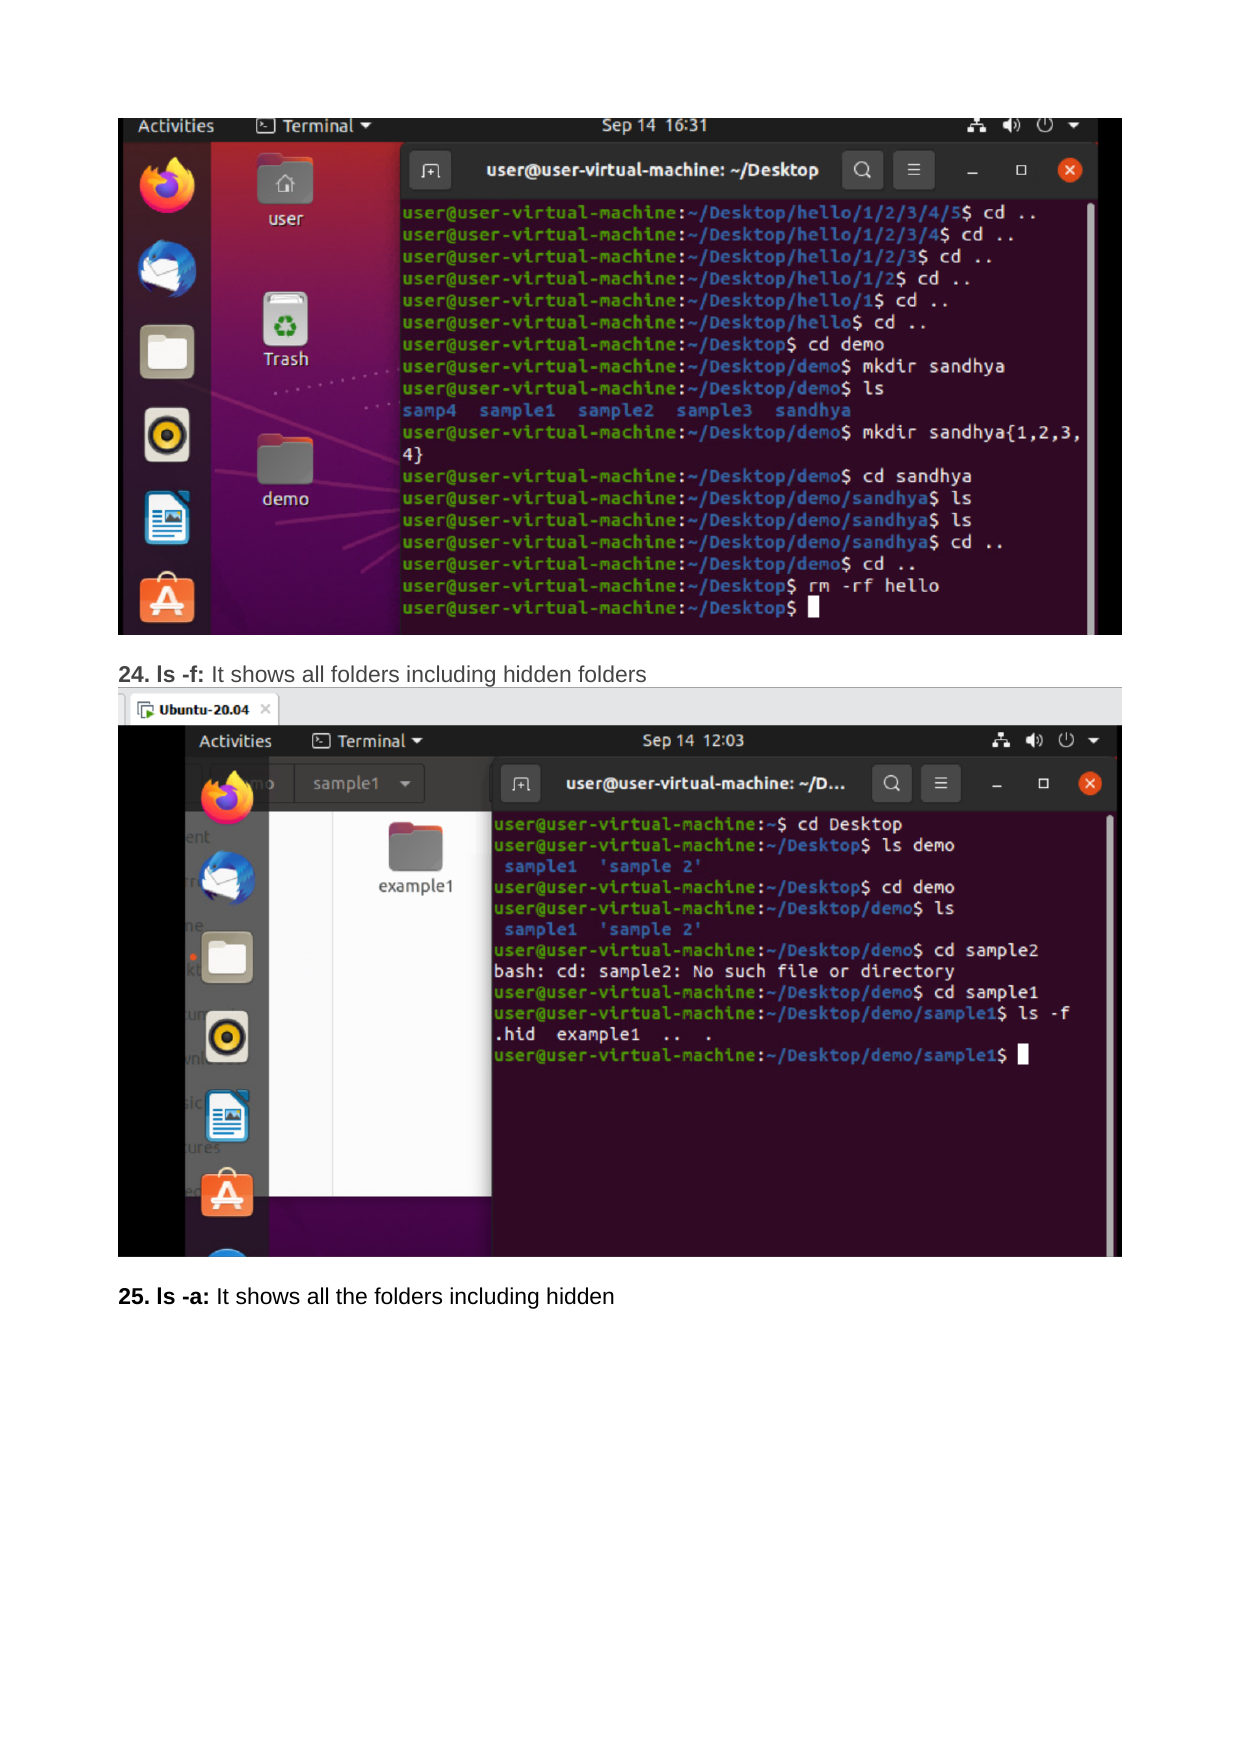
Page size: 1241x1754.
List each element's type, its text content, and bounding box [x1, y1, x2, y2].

text 25. ls -a: It shows all the folders including hidden [118, 1283, 1122, 1309]
text 24. ls -f: It shows all folders including hidden folders [118, 661, 1122, 687]
picture [118, 687, 1122, 1257]
picture [118, 118, 1122, 635]
